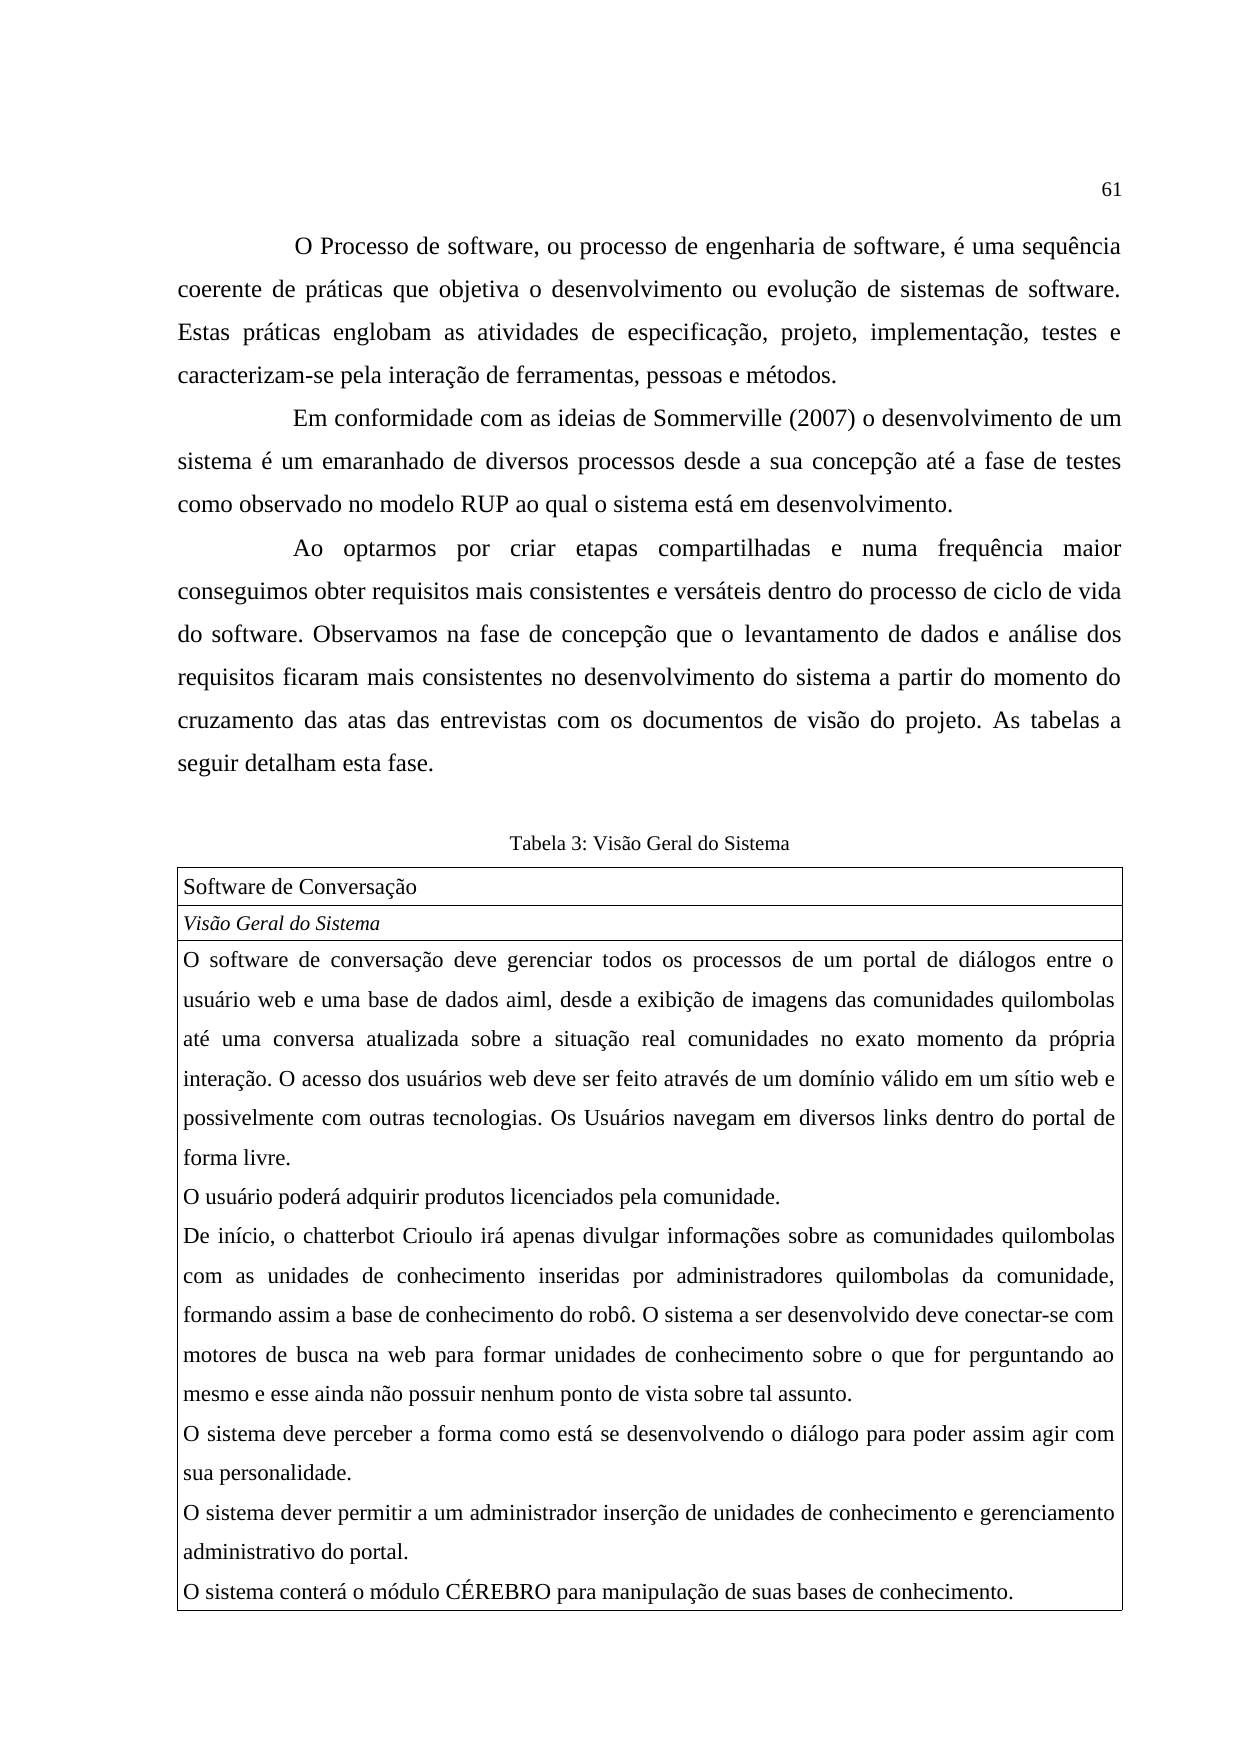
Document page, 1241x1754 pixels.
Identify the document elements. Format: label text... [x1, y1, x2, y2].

text Tabela 3: Visão Geral do Sistema [177, 831, 1122, 855]
table_cell O software de conversação deve gerenciar todos os processos de um portal de diálogos entre o usuário web e uma base de dados aiml, desde a exibição de imagens das comunidades quilombolas até uma conversa atualizada sobre a situação real comunidades no exato momento da própria interação. O acesso dos usuários web deve ser feito através de um domínio válido em um sítio web e possivelmente com outras tecnologias. Os Usuários navegam em diversos links dentro do portal de forma livre. O usuário poderá adquirir produtos licenciados pela comunidade. De início, o chatterbot Crioulo irá apenas divulgar informações sobre as comunidades quilombolas com as unidades de conhecimento inseridas por administradores quilombolas da comunidade, formando assim a base de conhecimento do robô. O sistema a ser desenvolvido deve conectar-se com motores de busca na web para formar unidades de conhecimento sobre o que for perguntando ao mesmo e esse ainda não possuir nenhum ponto de vista sobre tal assunto. O sistema deve perceber a forma como está se desenvolvendo o diálogo para poder assim agir com sua personalidade. O sistema dever permitir a um administrador inserção de unidades de conhecimento e gerenciamento administrativo do portal. O sistema conterá o módulo CÉREBRO para manipulação de suas bases de conhecimento. [178, 941, 1122, 1610]
text Em conformidade com as ideias de Sommerville (2007) o desenvolvimento de um sistema é um emaranhado de diversos processos desde a sua concepção até a fase de testes como observado no modelo RUP ao qual o sistema está em desenvolvimento. [177, 403, 1122, 518]
table_header Software de Conversação [178, 868, 1122, 905]
text Ao optarmos por criar etapas compartilhadas e numa frequência maior conseguimos obter requisitos mais consistentes e versáteis dentro do processo de ciclo de vida do software. Observamos na fase de concepção que o levantamento de dados e análise dos requisitos ficaram mais consistentes no desenvolvimento do sistema a partir do momento do cruzamento das atas das entrevistas com os documentos de visão do projeto. As tabelas a seguir detalham esta fase. [177, 533, 1122, 777]
table_cell Visão Geral do Sistema [178, 906, 1122, 940]
text O Processo de software, ou processo de engenharia de software, é uma sequência coerente de práticas que objetiva o desenvolvimento ou evolução de sistemas de software. Estas práticas englobam as atividades de especificação, projeto, implementação, testes e caracterizam-se pela interação de ferramentas, pessoas e métodos. [177, 231, 1122, 389]
